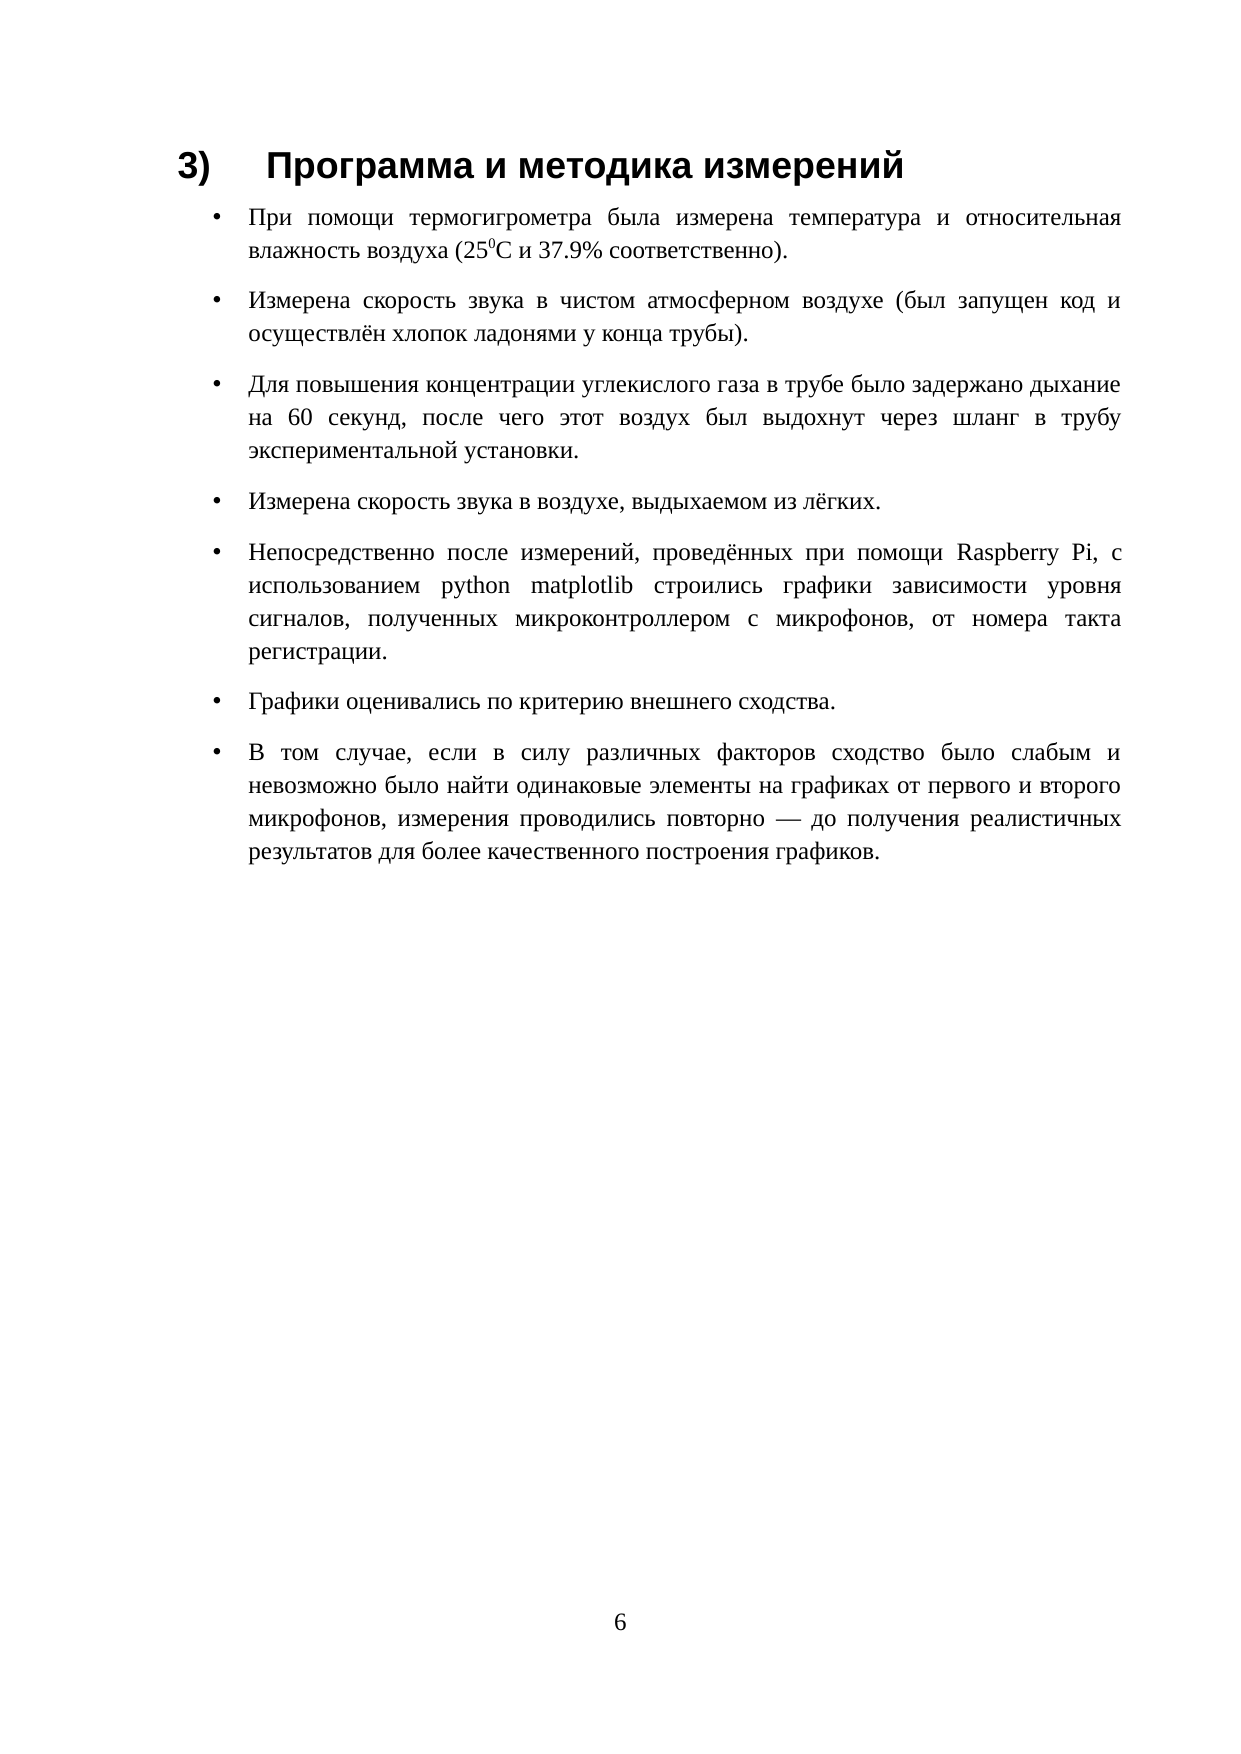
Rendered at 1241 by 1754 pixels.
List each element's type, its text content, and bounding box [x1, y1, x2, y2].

list Для повышения концентрации углекислого газа в трубе было задержано дыхание на 60 секунд, после чего этот воздух был выдохнут через шланг в трубу экспериментальной установки. [213, 369, 1122, 464]
subtitle Программа и методика измерений [177, 143, 1093, 186]
list В том случае, если в силу различных факторов сходство было слабым и невозможно было найти одинаковые элементы на графиках от первого и второго микрофонов, измерения проводились повторно — до получения реалистичных результатов для более качественного построения графиков. [213, 737, 1122, 865]
list Измерена скорость звука в воздухе, выдыхаемом из лёгких. [213, 486, 1122, 515]
list Графики оценивались по критерию внешнего сходства. [213, 686, 1122, 715]
list Непосредственно после измерений, проведённых при помощи Raspberry Pi, с использованием python matplotlib строились графики зависимости уровня сигналов, полученных микроконтроллером с микрофонов, от номера такта регистрации. [213, 537, 1122, 664]
list Измерена скорость звука в чистом атмосферном воздухе (был запущен код и осуществлён хлопок ладонями у конца трубы). [213, 285, 1122, 347]
list При помощи термогигрометра была измерена температура и относительная влажность воздуха (250C и 37.9% соответственно). [213, 202, 1122, 263]
